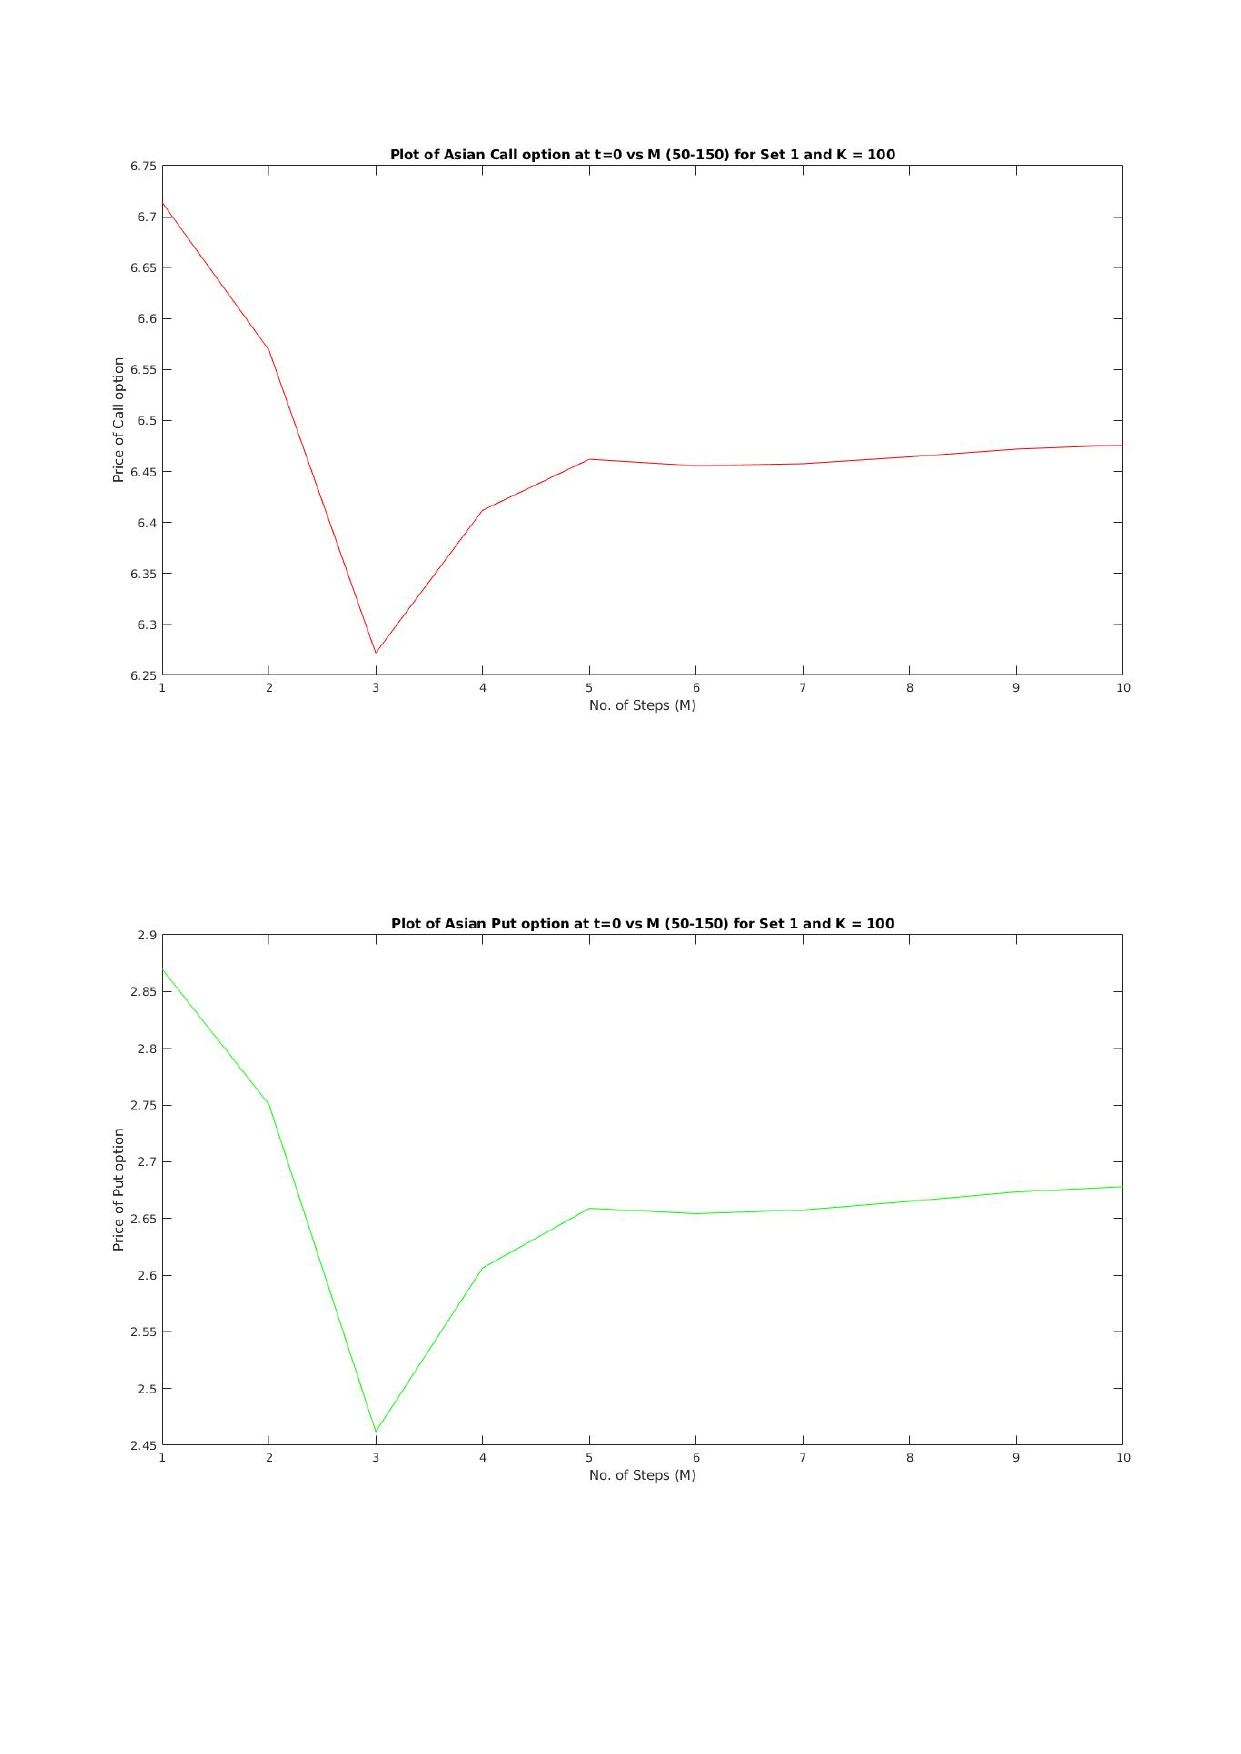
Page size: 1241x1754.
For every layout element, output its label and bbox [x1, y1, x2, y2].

picture [0, 118, 1241, 744]
picture [0, 887, 1241, 1514]
